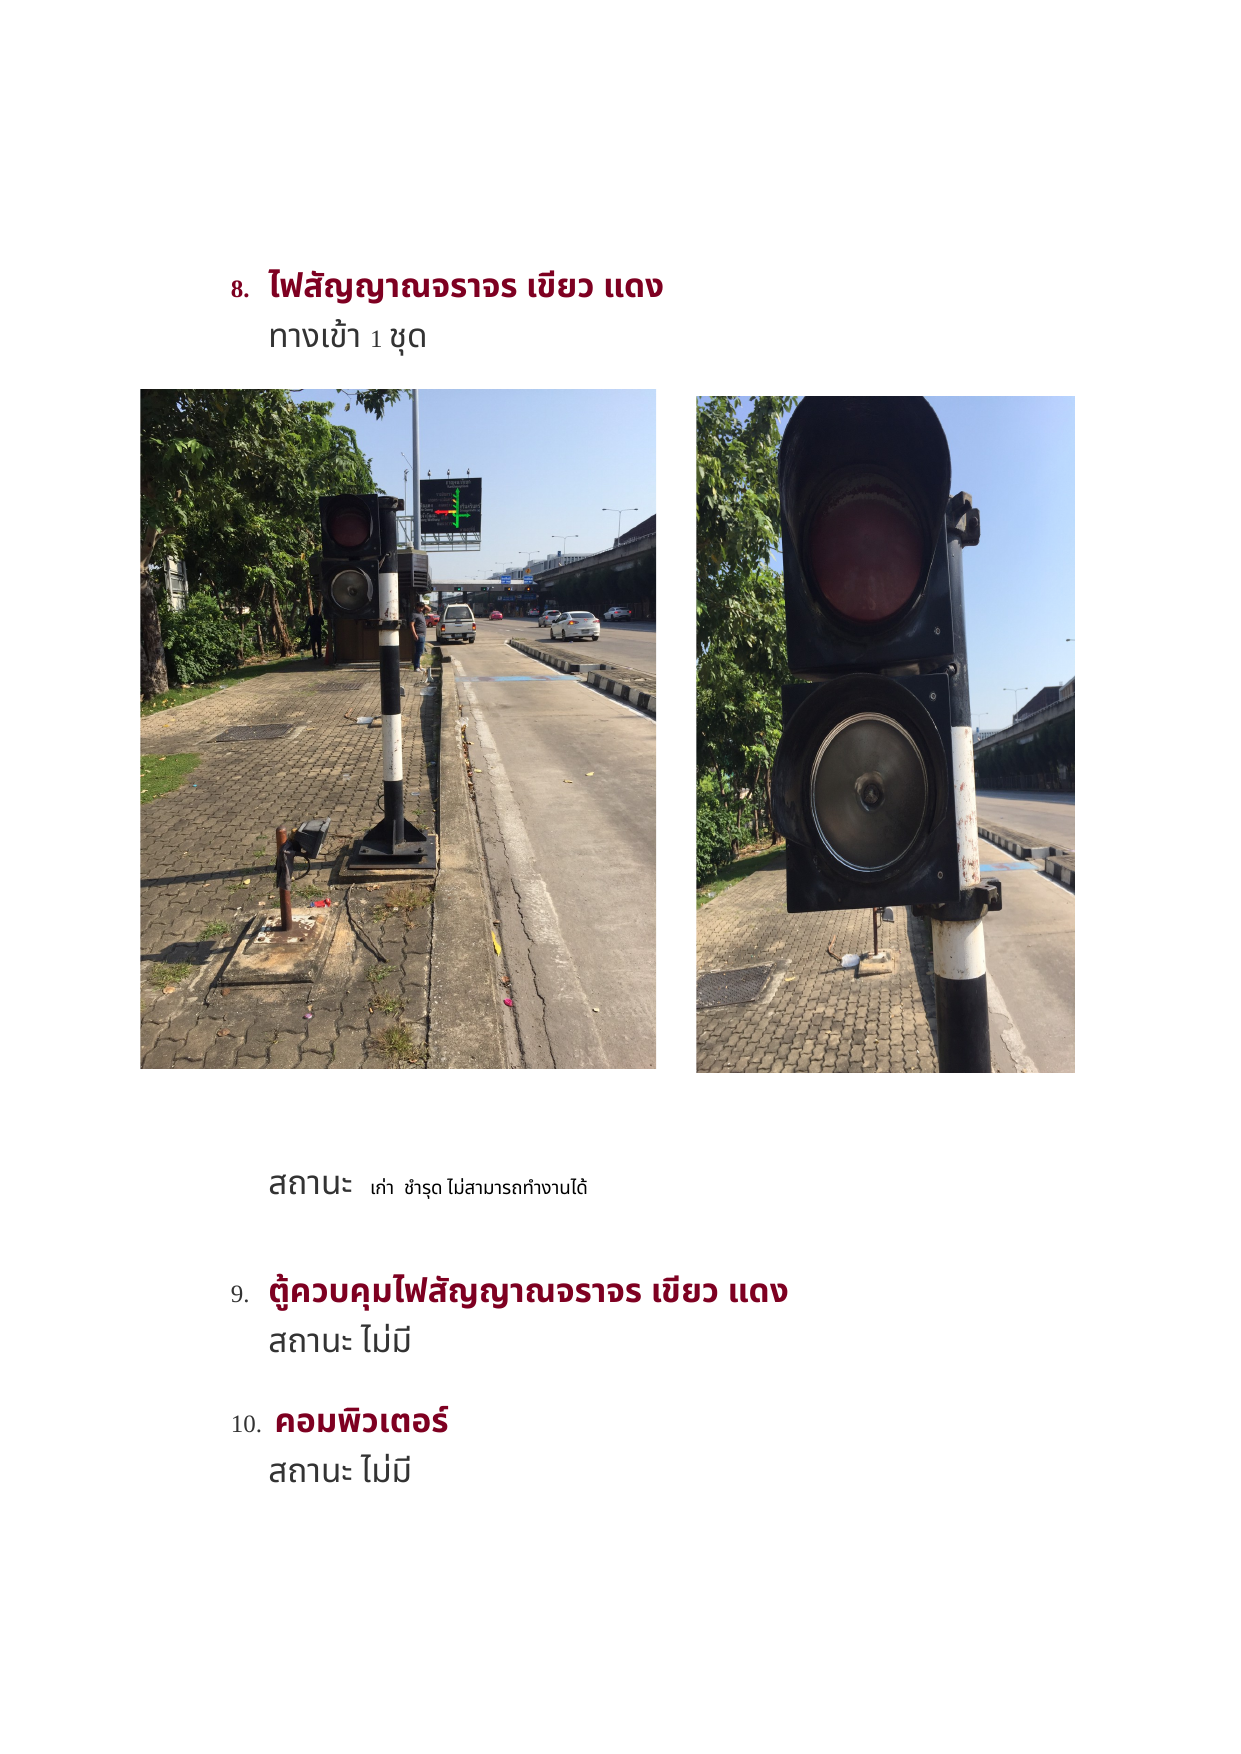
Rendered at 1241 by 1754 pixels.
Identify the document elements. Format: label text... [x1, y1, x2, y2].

picture [696, 396, 1075, 1073]
list สถานะ เก่า ชำรุด ไม่สามารถทำงานได้ [231, 1159, 1122, 1209]
list ทางเข้า 1 ชุด [231, 312, 1122, 363]
list สถานะ ไม่มี [231, 1447, 1122, 1497]
picture [140, 389, 657, 1069]
list สถานะ ไม่มี [231, 1317, 1122, 1368]
list ไฟสัญญาณจราจร เขียว แดง [231, 262, 1122, 312]
list คอมพิวเตอร์ [231, 1397, 1122, 1447]
list ตู้ควบคุมไฟสัญญาณจราจร เขียว แดง [231, 1267, 1122, 1317]
